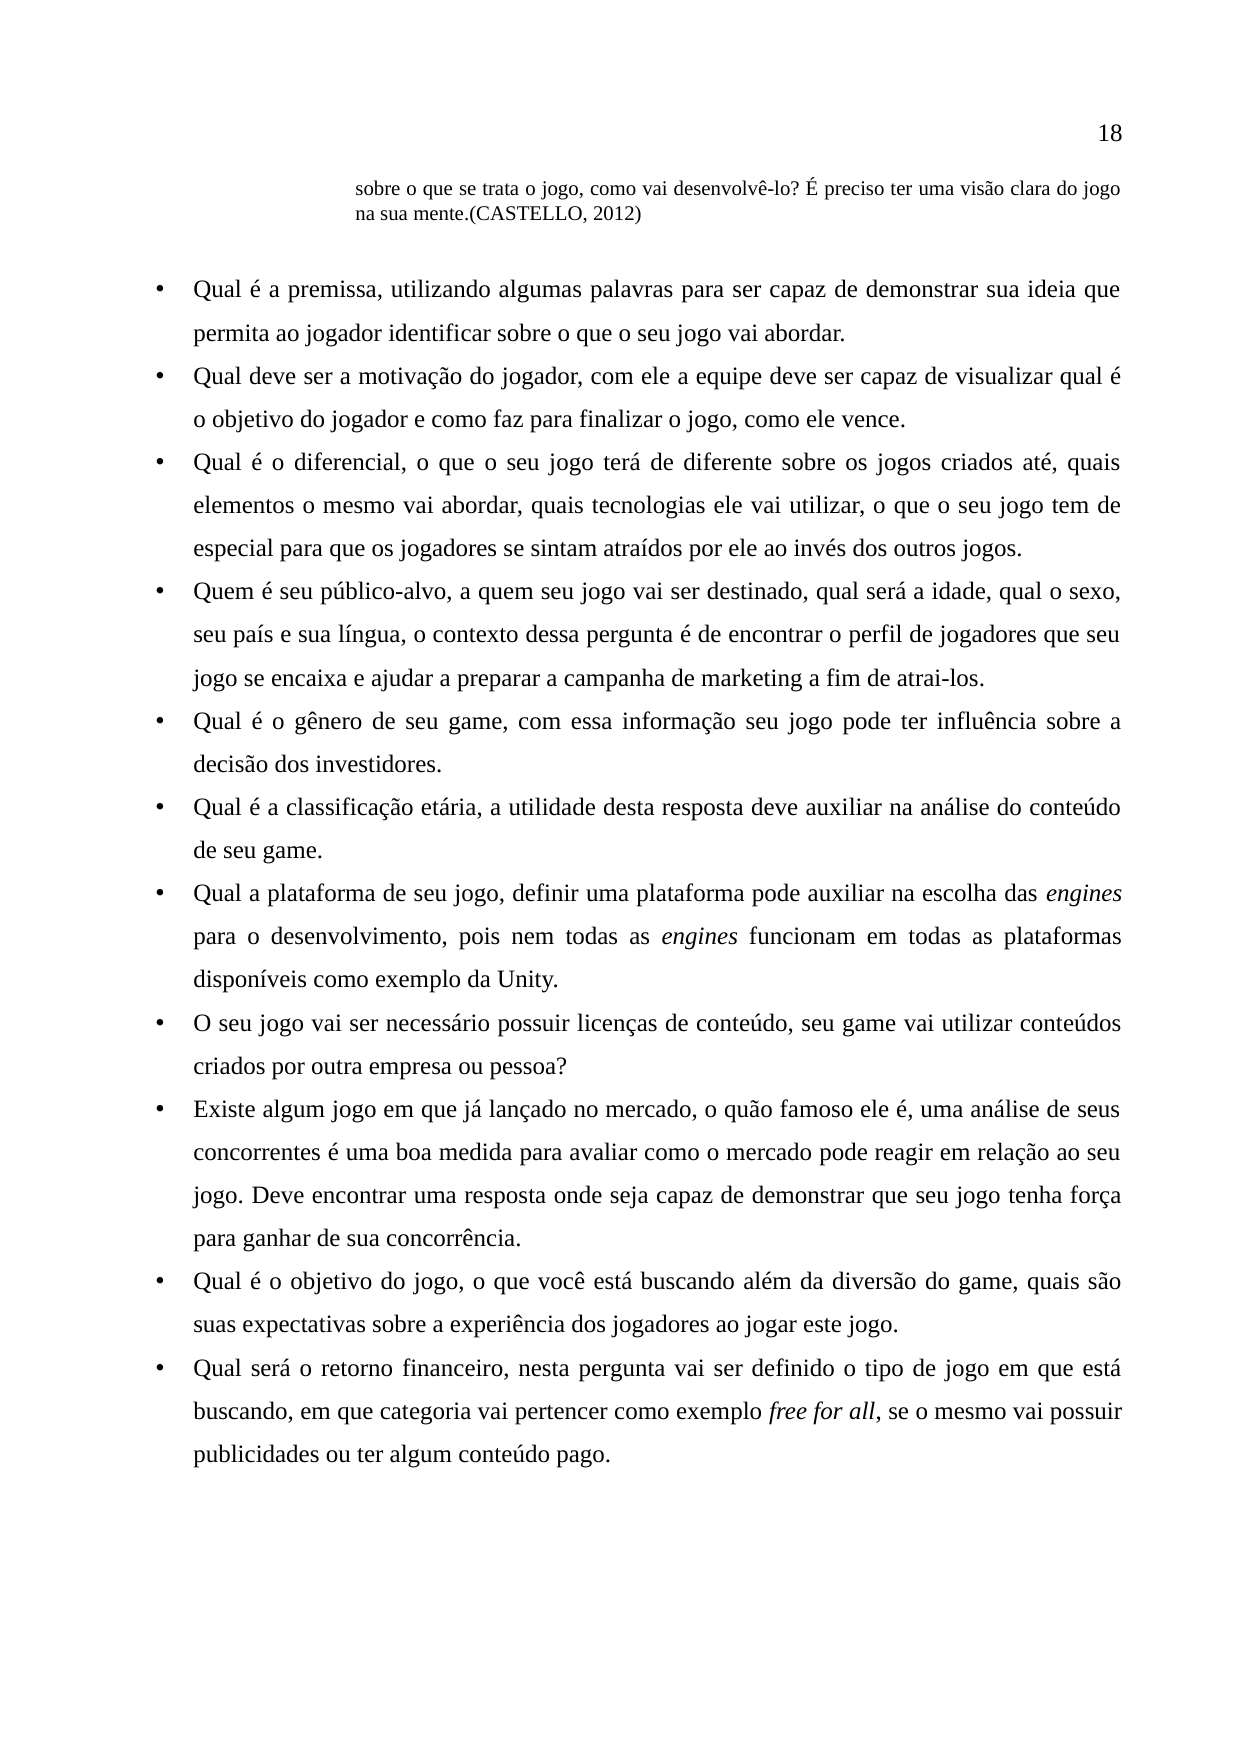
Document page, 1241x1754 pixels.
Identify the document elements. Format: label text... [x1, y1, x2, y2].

list Qual é a classificação etária, a utilidade desta resposta deve auxiliar na análise do conteúdo de seu game. [156, 792, 1122, 864]
list Qual a plataforma de seu jogo, definir uma plataforma pode auxiliar na escolha das engines para o desenvolvimento, pois nem todas as engines funcionam em todas as plataformas disponíveis como exemplo da Unity. [156, 878, 1122, 993]
list Qual é o gênero de seu game, com essa informação seu jogo pode ter influência sobre a decisão dos investidores. [156, 706, 1122, 778]
list Qual é o objetivo do jogo, o que você está buscando além da diversão do game, quais são suas expectativas sobre a experiência dos jogadores ao jogar este jogo. [156, 1266, 1122, 1338]
list Existe algum jogo em que já lançado no mercado, o quão famoso ele é, uma análise de seus concorrentes é uma boa medida para avaliar como o mercado pode reagir em relação ao seu jogo. Deve encontrar uma resposta onde seja capaz de demonstrar que seu jogo tenha força para ganhar de sua concorrência. [156, 1094, 1122, 1252]
list Qual é o diferencial, o que o seu jogo terá de diferente sobre os jogos criados até, quais elementos o mesmo vai abordar, quais tecnologias ele vai utilizar, o que o seu jogo tem de especial para que os jogadores se sintam atraídos por ele ao invés dos outros jogos. [156, 447, 1122, 562]
list Qual será o retorno financeiro, nesta pergunta vai ser definido o tipo de jogo em que está buscando, em que categoria vai pertencer como exemplo free for all, se o mesmo vai possuir publicidades ou ter algum conteúdo pago. [156, 1353, 1122, 1468]
list Qual é a premissa, utilizando algumas palavras para ser capaz de demonstrar sua ideia que permita ao jogador identificar sobre o que o seu jogo vai abordar. [156, 274, 1122, 346]
list Quem é seu público-alvo, a quem seu jogo vai ser destinado, qual será a idade, qual o sexo, seu país e sua língua, o contexto dessa pergunta é de encontrar o perfil de jogadores que seu jogo se encaixa e ajudar a preparar a campanha de marketing a fim de atrai-los. [156, 576, 1122, 691]
list O seu jogo vai ser necessário possuir licenças de conteúdo, seu game vai utilizar conteúdos criados por outra empresa ou pessoa? [156, 1008, 1122, 1079]
list Qual deve ser a motivação do jogador, com ele a equipe deve ser capaz de visualizar qual é o objetivo do jogador e como faz para finalizar o jogo, como ele vence. [156, 361, 1122, 433]
text sobre o que se trata o jogo, como vai desenvolvê-lo? É preciso ter uma visão clara do jogo na sua mente.(CASTELLO, 2012) [355, 176, 1122, 224]
